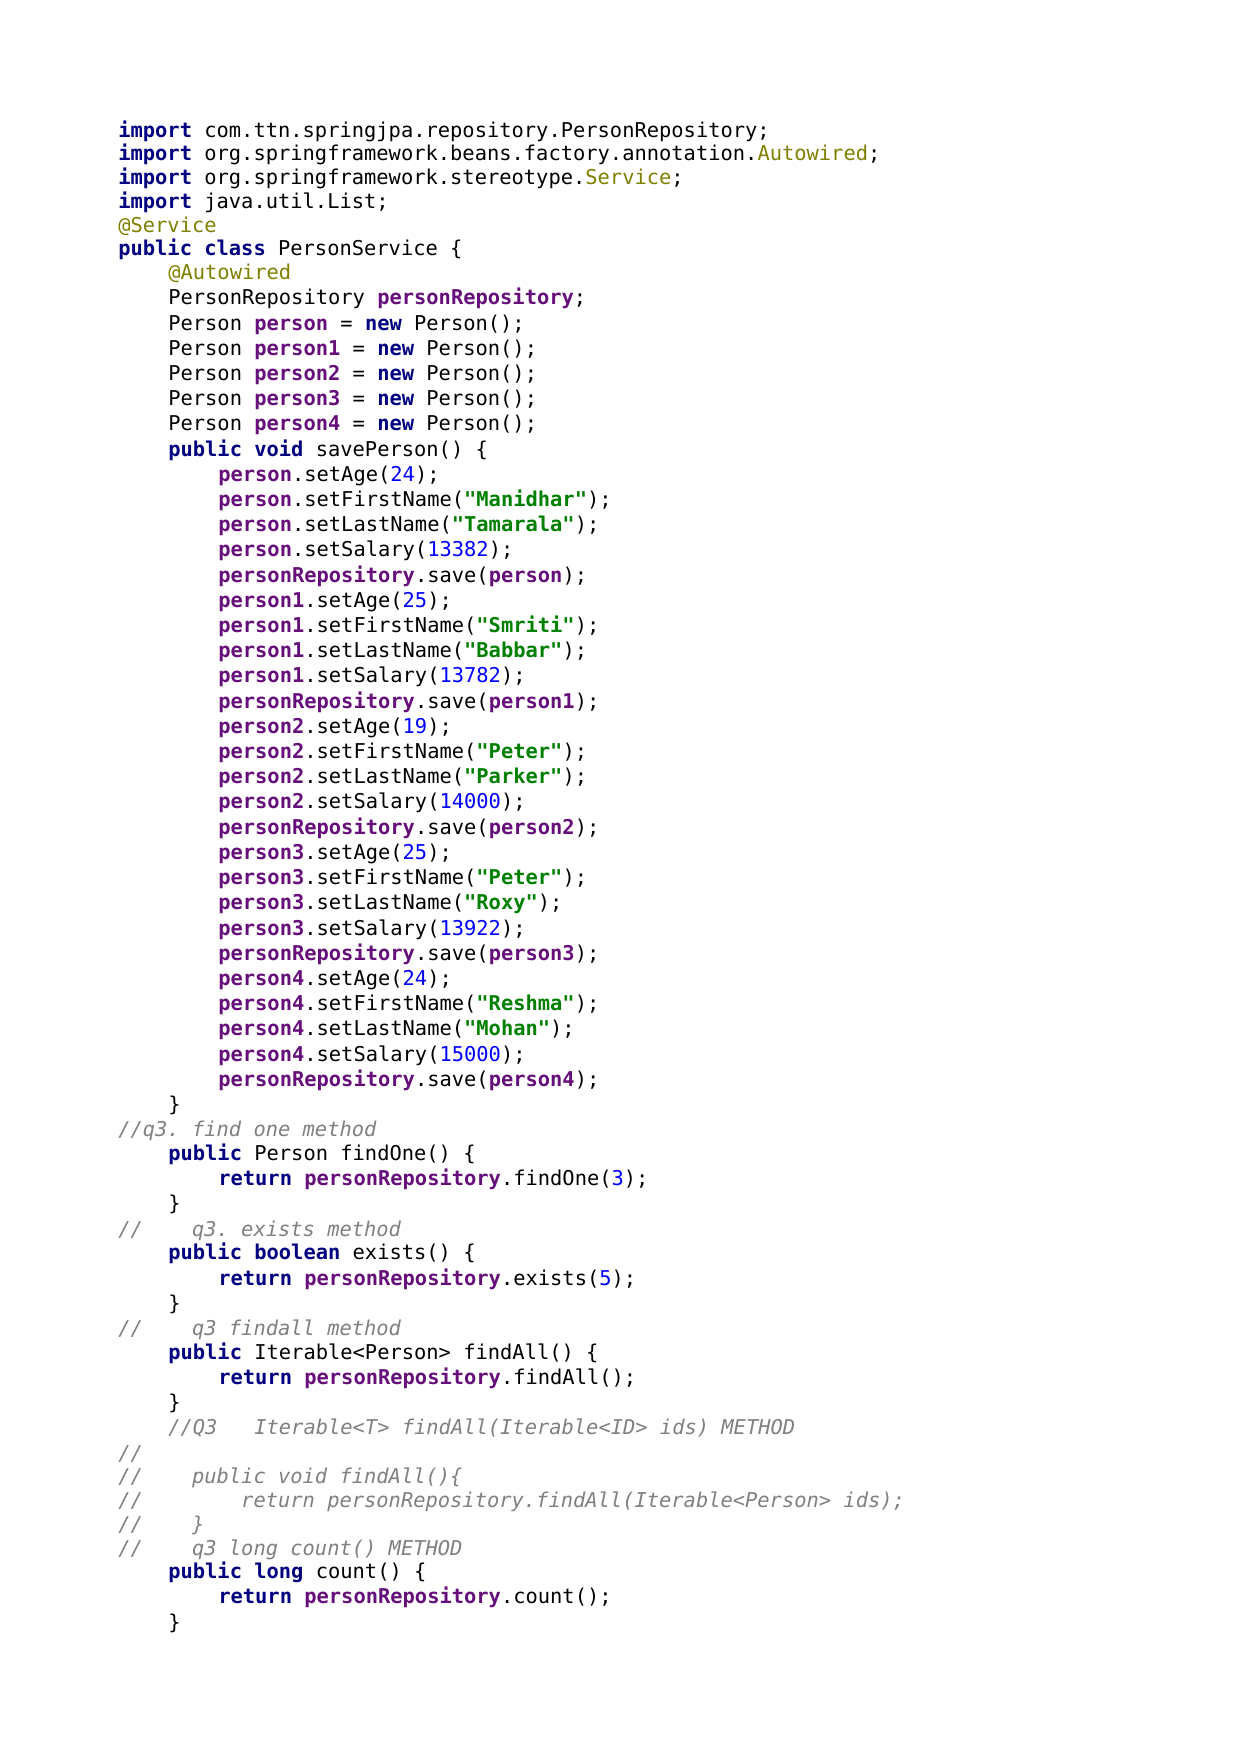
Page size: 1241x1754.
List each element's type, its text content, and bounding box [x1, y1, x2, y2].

text person1.setLastName("Babbar"); [118, 639, 1122, 664]
text person3.setSalary(13922); [118, 916, 1122, 941]
text return personRepository.findOne(3); [118, 1167, 1122, 1192]
text // q3. exists method [118, 1217, 1122, 1241]
text } [118, 1192, 1122, 1217]
text Person person3 = new Person(); [118, 387, 1122, 412]
text import java.util.List; [118, 189, 1122, 213]
text public Iterable<Person> findAll() { [118, 1340, 1122, 1365]
text personRepository.save(person4); [118, 1067, 1122, 1092]
text person2.setLastName("Parker"); [118, 765, 1122, 790]
text person1.setFirstName("Smriti"); [118, 613, 1122, 639]
text person4.setFirstName("Reshma"); [118, 992, 1122, 1017]
text public boolean exists() { [118, 1241, 1122, 1266]
text person.setSalary(13382); [118, 538, 1122, 563]
text // } [118, 1512, 1122, 1536]
text @Autowired [118, 261, 1122, 286]
text person3.setLastName("Roxy"); [118, 891, 1122, 916]
text person2.setSalary(14000); [118, 790, 1122, 815]
text public void savePerson() { [118, 437, 1122, 462]
text person1.setAge(25); [118, 588, 1122, 613]
text // q3 long count() METHOD [118, 1536, 1122, 1560]
text Person person1 = new Person(); [118, 336, 1122, 361]
text person.setAge(24); [118, 462, 1122, 487]
text return personRepository.findAll(); [118, 1365, 1122, 1391]
text personRepository.save(person2); [118, 815, 1122, 840]
text Person person4 = new Person(); [118, 412, 1122, 437]
text PersonRepository personRepository; [118, 286, 1122, 311]
text public class PersonService { [118, 237, 1122, 261]
text //Q3 Iterable<T> findAll(Iterable<ID> ids) METHOD [118, 1416, 1122, 1441]
text Person person2 = new Person(); [118, 361, 1122, 387]
text public Person findOne() { [118, 1141, 1122, 1167]
text // [118, 1441, 1122, 1465]
text person2.setAge(19); [118, 714, 1122, 739]
text import com.ttn.springjpa.repository.PersonRepository; [118, 118, 1122, 142]
text return personRepository.exists(5); [118, 1266, 1122, 1291]
text } [118, 1291, 1122, 1316]
text person2.setFirstName("Peter"); [118, 739, 1122, 765]
text } [118, 1092, 1122, 1118]
text import org.springframework.beans.factory.annotation.Autowired; [118, 142, 1122, 166]
text personRepository.save(person1); [118, 689, 1122, 714]
text person3.setAge(25); [118, 840, 1122, 866]
text person4.setAge(24); [118, 966, 1122, 992]
text personRepository.save(person); [118, 563, 1122, 588]
text @Service [118, 213, 1122, 237]
text personRepository.save(person3); [118, 941, 1122, 966]
text public long count() { [118, 1560, 1122, 1585]
text person.setFirstName("Manidhar"); [118, 487, 1122, 513]
text person4.setSalary(15000); [118, 1042, 1122, 1067]
text // public void findAll(){ [118, 1465, 1122, 1488]
text return personRepository.count(); [118, 1585, 1122, 1610]
text // q3 findall method [118, 1316, 1122, 1340]
text //q3. find one method [118, 1118, 1122, 1141]
text person4.setLastName("Mohan"); [118, 1017, 1122, 1042]
text person1.setSalary(13782); [118, 664, 1122, 689]
text person3.setFirstName("Peter"); [118, 866, 1122, 891]
text } [118, 1610, 1122, 1635]
text import org.springframework.stereotype.Service; [118, 166, 1122, 189]
text person.setLastName("Tamarala"); [118, 513, 1122, 538]
text Person person = new Person(); [118, 311, 1122, 336]
text } [118, 1391, 1122, 1416]
text // return personRepository.findAll(Iterable<Person> ids); [118, 1488, 1122, 1512]
